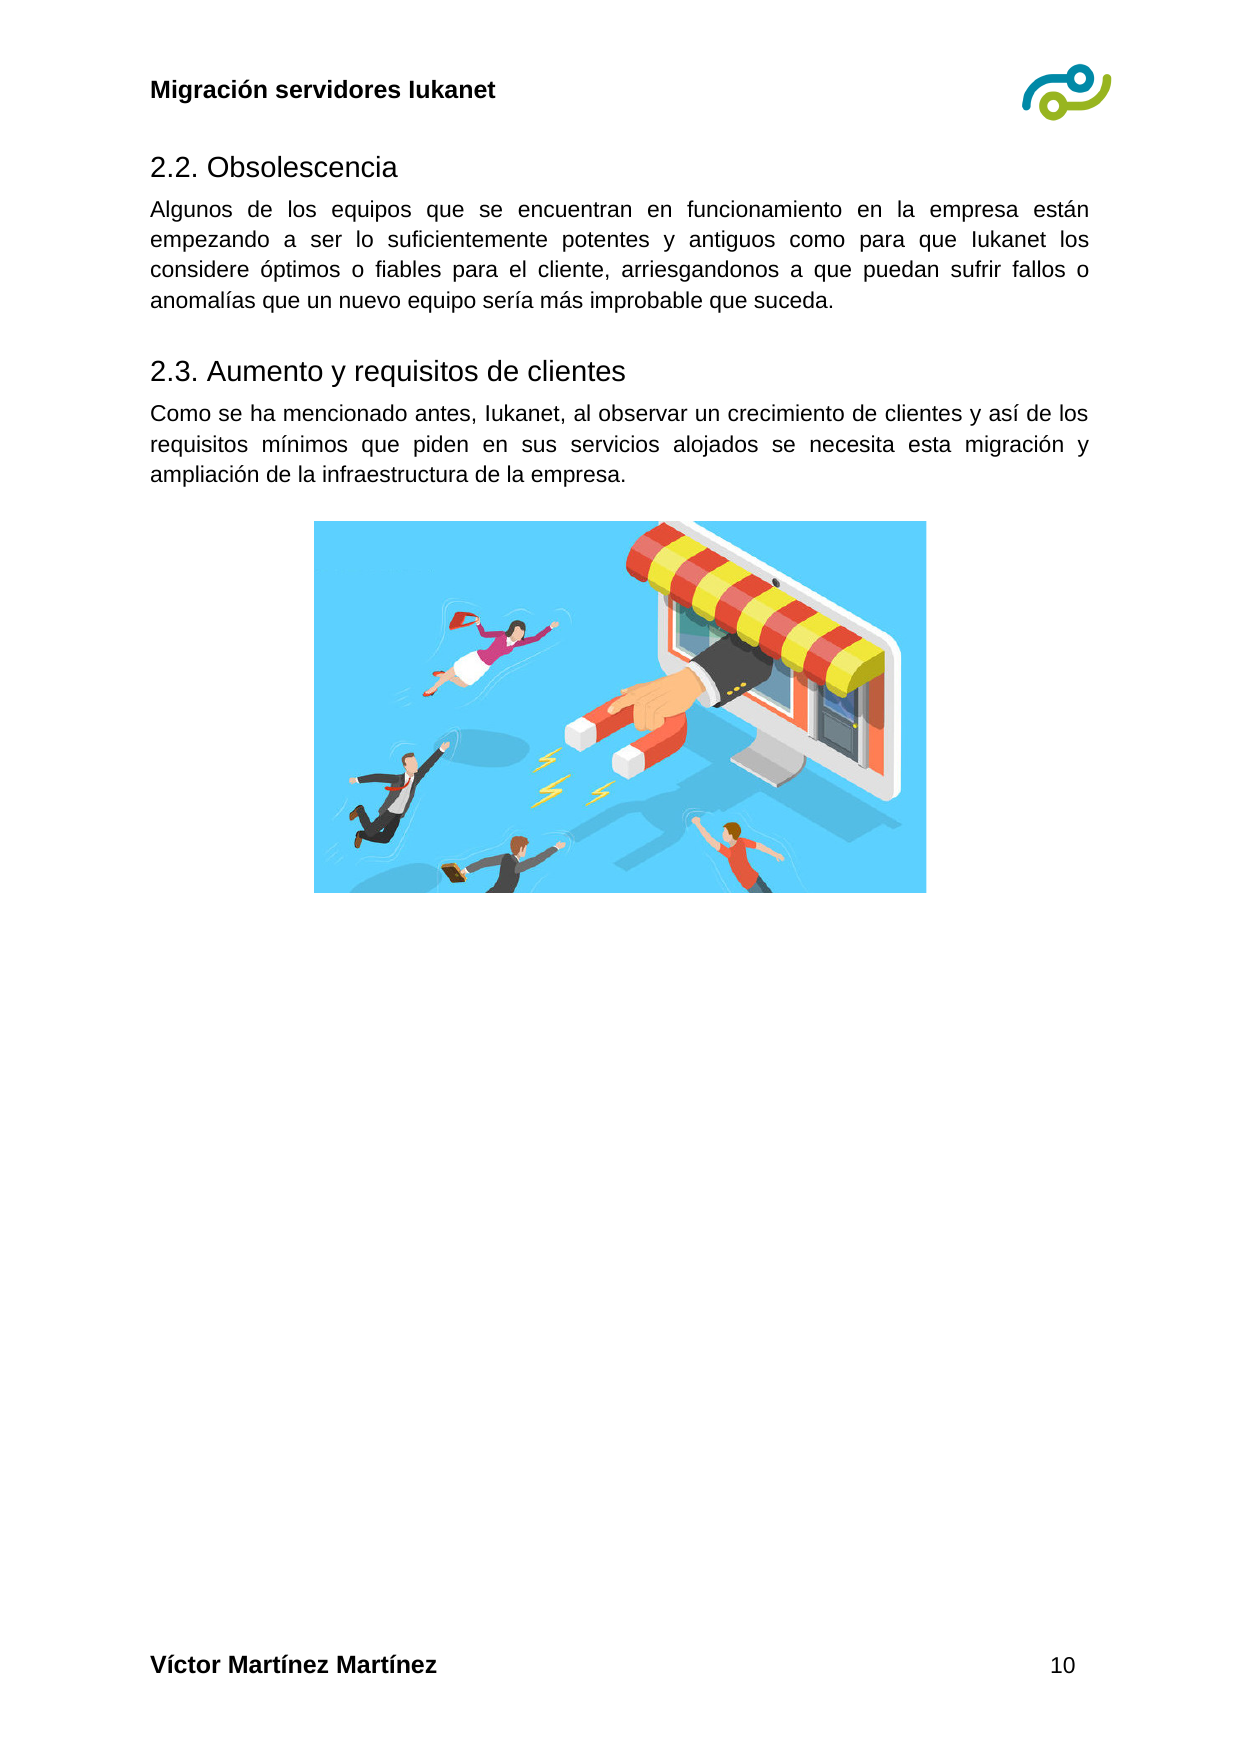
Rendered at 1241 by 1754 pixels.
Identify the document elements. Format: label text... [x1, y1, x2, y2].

subtitle 2.2. Obsolescencia [150, 150, 1090, 183]
subtitle 2.3. Aumento y requisitos de clientes [150, 354, 1090, 388]
picture [1018, 59, 1034, 122]
picture [314, 521, 927, 893]
text Algunos de los equipos que se encuentran en funcionamiento en la empresa están empezando a ser lo suficientemente potentes y antiguos como para que Iukanet los considere óptimos o fiables para el cliente, arriesgandonos a que puedan sufrir fallos o anomalías que un nuevo equipo sería más improbable que suceda. [150, 196, 1090, 313]
text Como se ha mencionado antes, Iukanet, al observar un crecimiento de clientes y así de los requisitos mínimos que piden en sus servicios alojados se necesita esta migración y ampliación de la infraestructura de la empresa. [150, 400, 1090, 487]
